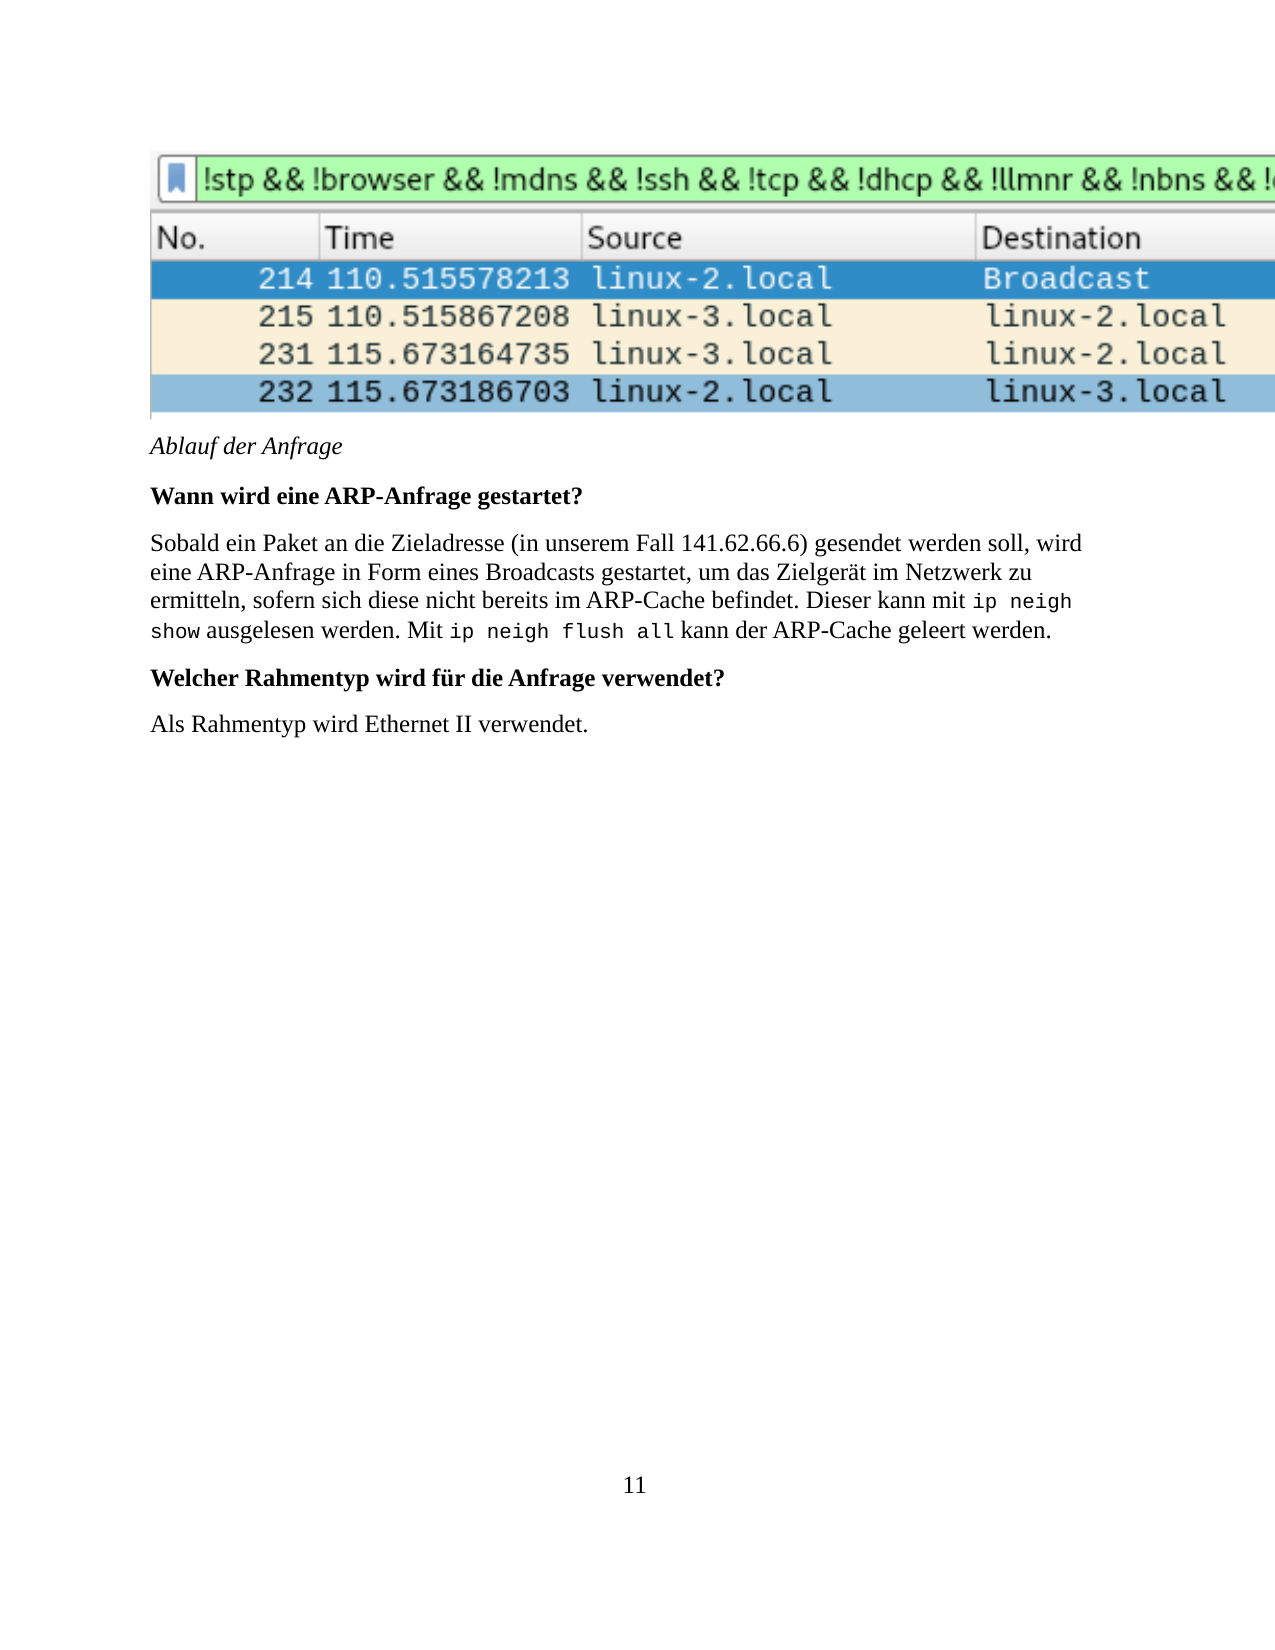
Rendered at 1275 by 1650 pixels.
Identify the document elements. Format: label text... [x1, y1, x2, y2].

picture [150, 150, 1275, 419]
text Als Rahmentyp wird Ethernet II verwendet. [150, 709, 1125, 738]
text Sobald ein Paket an die Zieladresse (in unserem Fall 141.62.66.6) gesendet werden soll, wird eine ARP-Anfrage in Form eines Broadcasts gestartet, um das Zielgerät im Netzwerk zu ermitteln, sofern sich diese nicht bereits im ARP-Cache befindet. Dieser kann mit ip neigh show ausgelesen werden. Mit ip neigh flush all kann der ARP-Cache geleert werden. [150, 528, 1125, 645]
text Ablauf der Anfrage [150, 431, 1125, 460]
text Wann wird eine ARP-Anfrage gestartet? [150, 481, 1125, 510]
text Welcher Rahmentyp wird für die Anfrage verwendet? [150, 663, 1125, 691]
